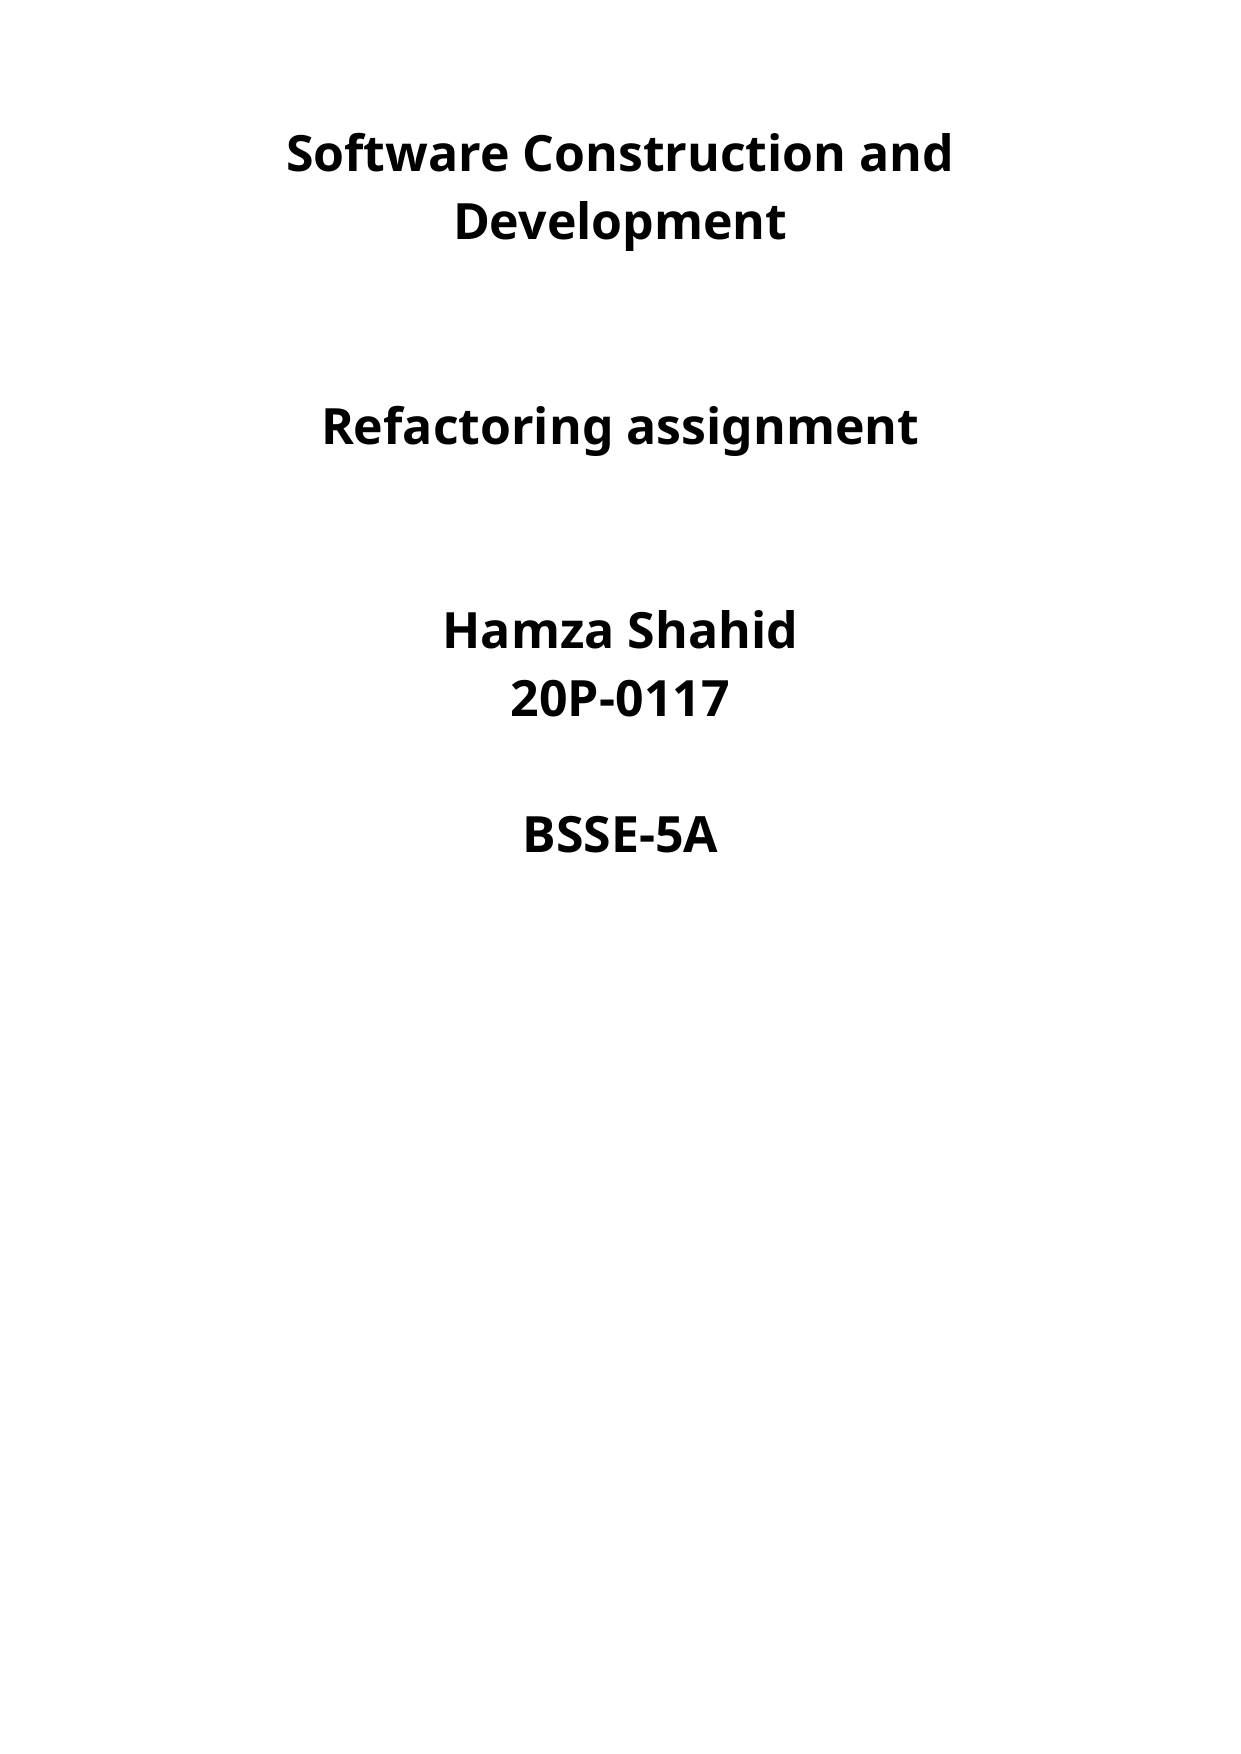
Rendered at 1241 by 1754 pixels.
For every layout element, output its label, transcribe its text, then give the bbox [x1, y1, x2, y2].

text Refactoring assignment [118, 391, 1122, 459]
text Hamza Shahid [118, 595, 1122, 663]
text Software Construction and Development [118, 118, 1122, 254]
text 20P-0117 [118, 663, 1122, 731]
text BSSE-5A [118, 799, 1122, 867]
